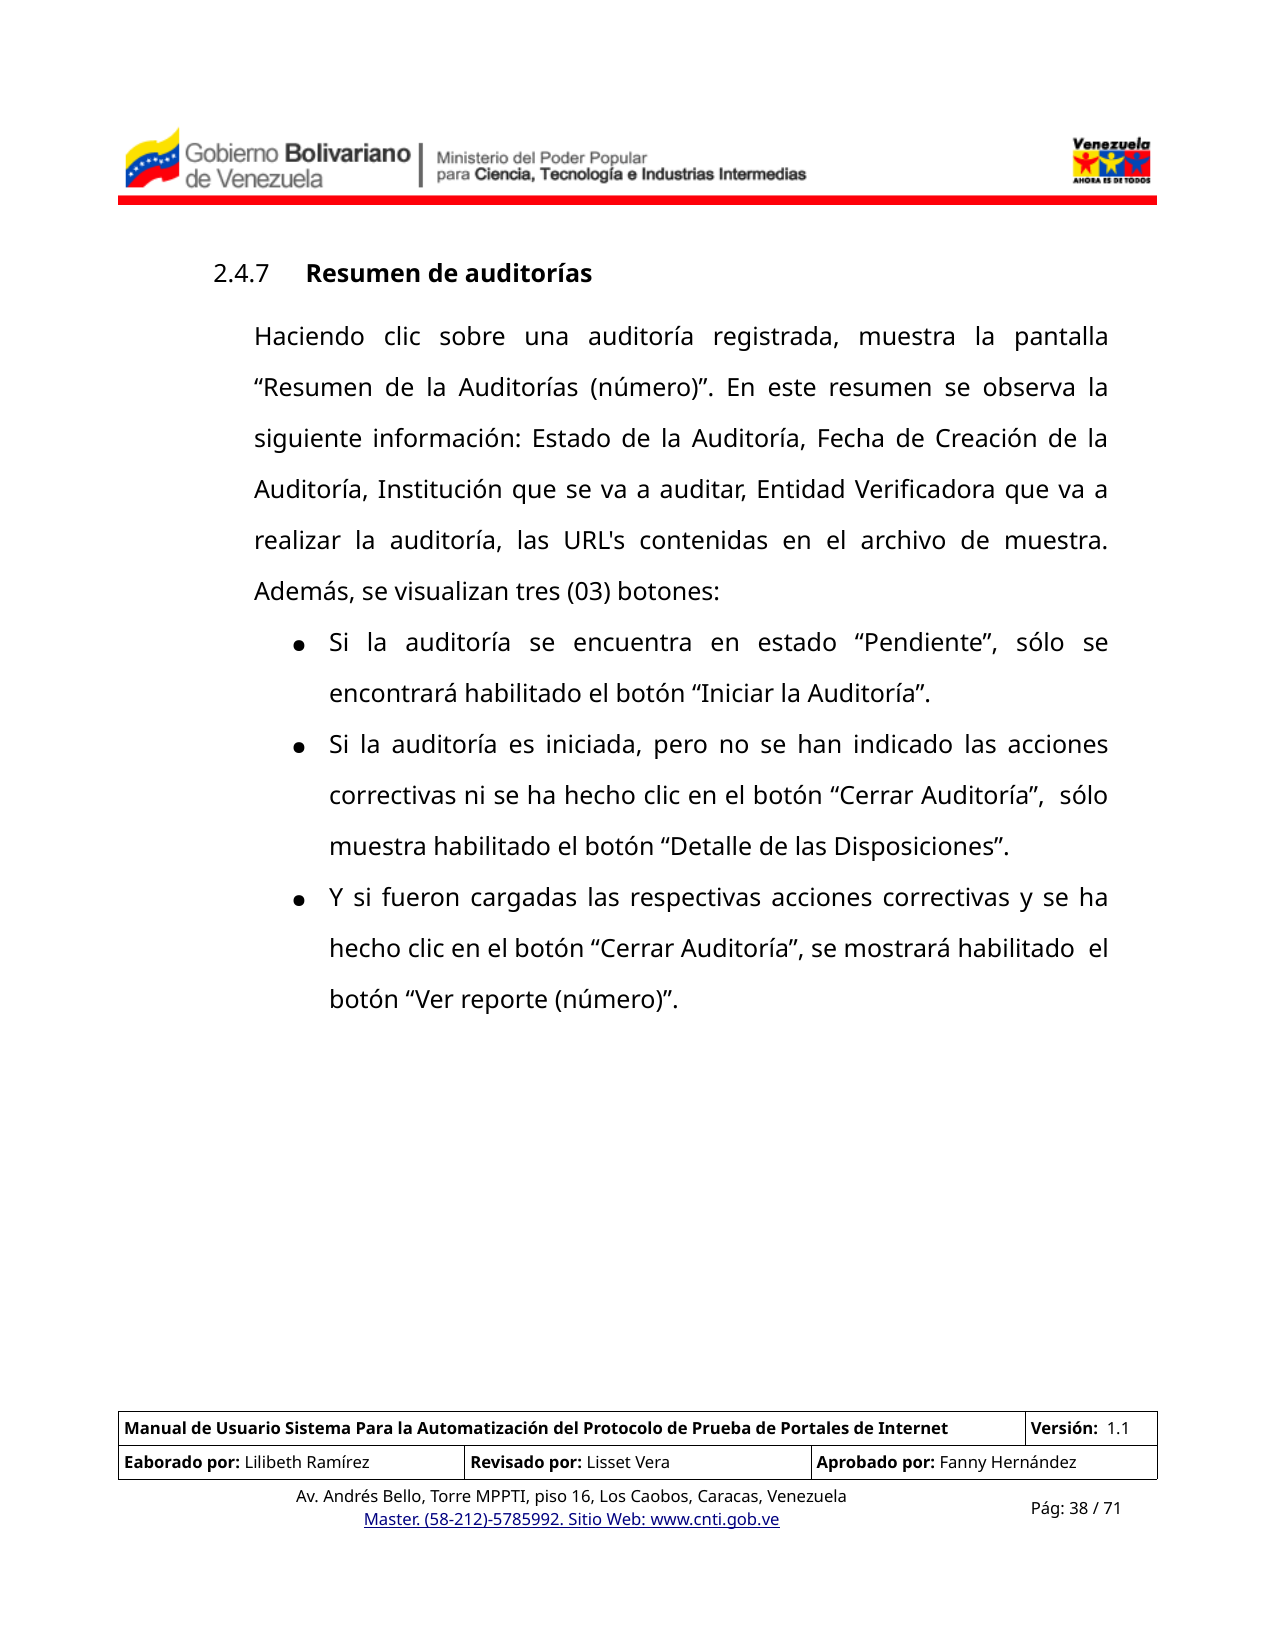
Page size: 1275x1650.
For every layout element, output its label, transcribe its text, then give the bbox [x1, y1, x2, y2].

list Y si fueron cargadas las respectivas acciones correctivas y se ha hecho clic en el botón “Cerrar Auditoría”, se mostrará habilitado el botón “Ver reporte (número)”. [291, 879, 1109, 1016]
text Haciendo clic sobre una auditoría registrada, muestra la pantalla “Resumen de la Auditorías (número)”. En este resumen se observa la siguiente información: Estado de la Auditoría, Fecha de Creación de la Auditoría, Institución que se va a auditar, Entidad Verificadora que va a realizar la auditoría, las URL's contenidas en el archivo de muestra. Además, se visualizan tres (03) botones: [254, 318, 1109, 607]
subtitle Resumen de auditorías [118, 255, 1157, 289]
list Si la auditoría es iniciada, pero no se han indicado las acciones correctivas ni se ha hecho clic en el botón “Cerrar Auditoría”, sólo muestra habilitado el botón “Detalle de las Disposiciones”. [291, 726, 1109, 863]
list Si la auditoría se encuentra en estado “Pendiente”, sólo se encontrará habilitado el botón “Iniciar la Auditoría”. [291, 624, 1109, 709]
picture [118, 119, 1157, 205]
